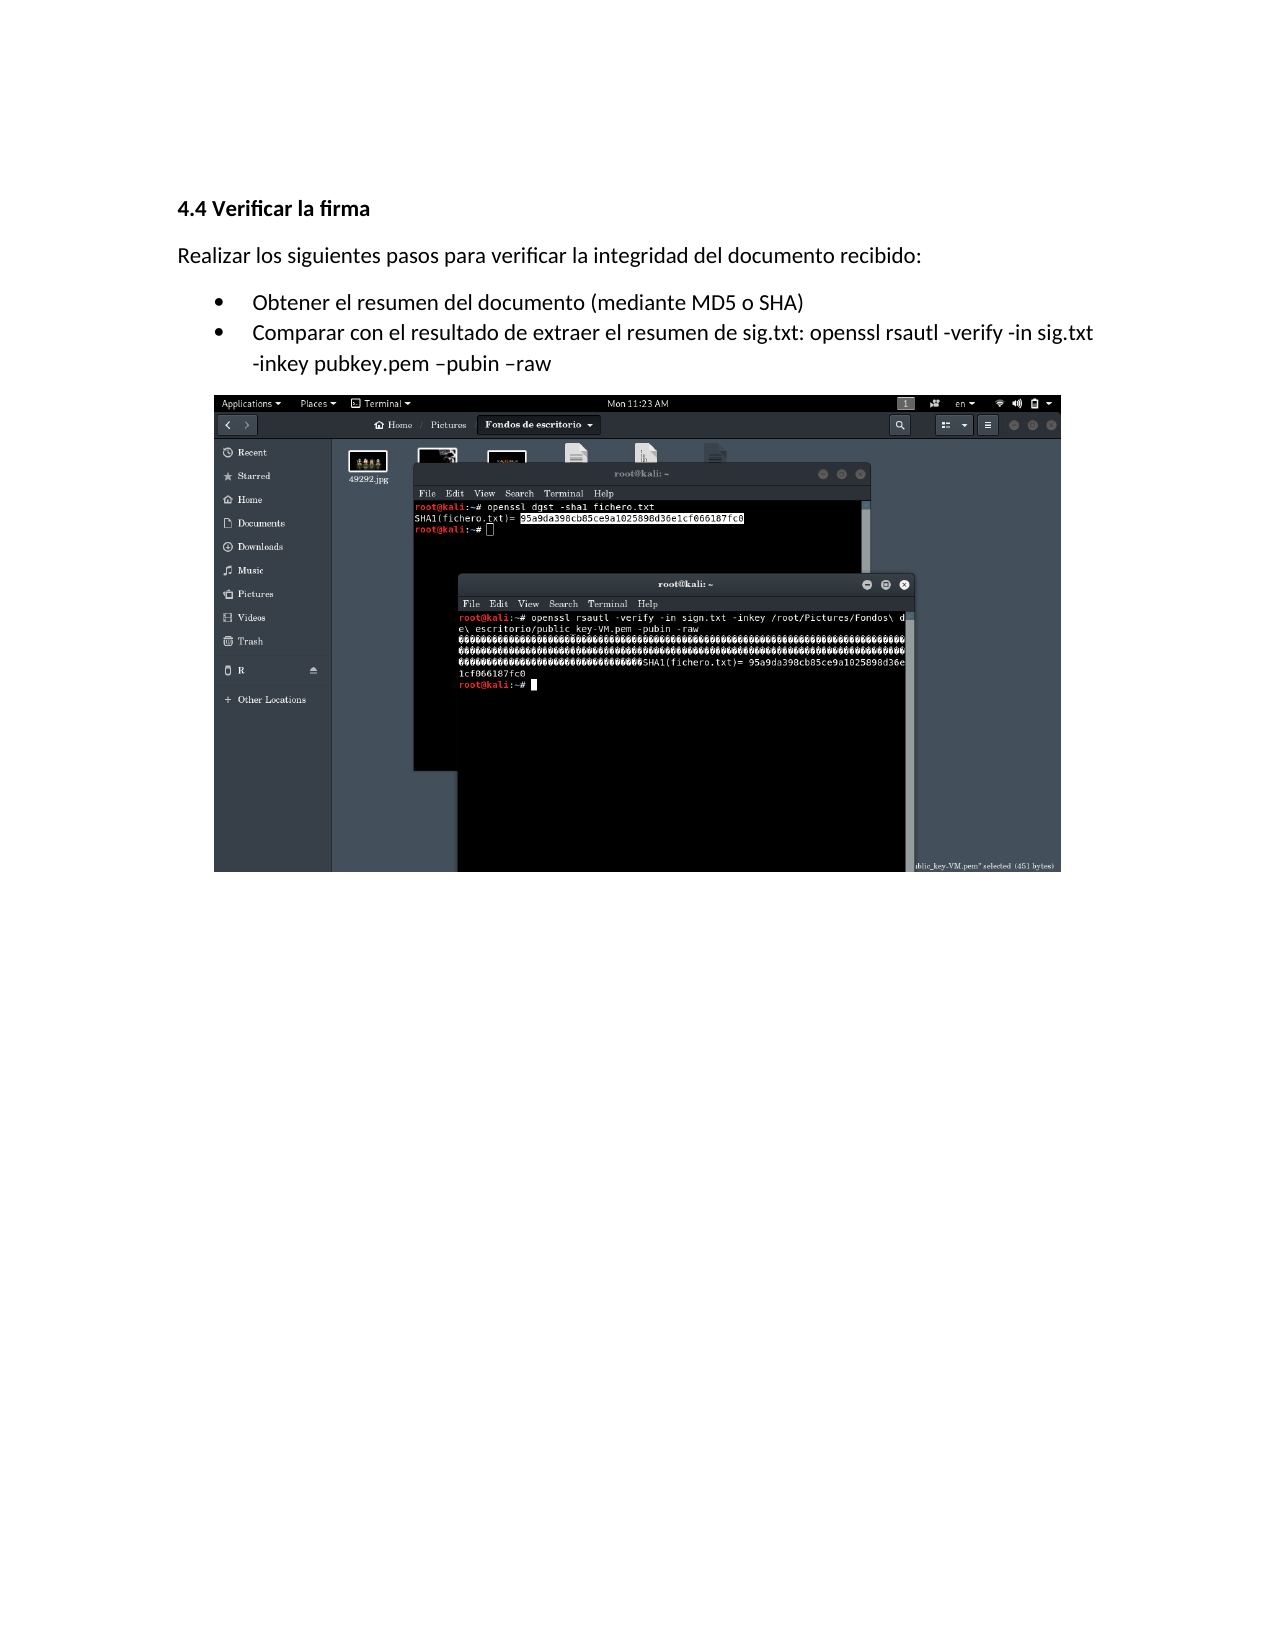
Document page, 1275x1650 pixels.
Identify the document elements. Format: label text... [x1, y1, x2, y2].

text Realizar los siguientes pasos para verificar la integridad del documento recibido: [177, 241, 1098, 269]
text 4.4 Verificar la firma [177, 194, 1098, 222]
list Obtener el resumen del documento (mediante MD5 o SHA) [215, 288, 1098, 316]
picture [214, 395, 1061, 872]
list Comparar con el resultado de extraer el resumen de sig.txt: openssl rsautl -verify -in sig.txt -inkey pubkey.pem –pubin –raw [215, 318, 1098, 377]
